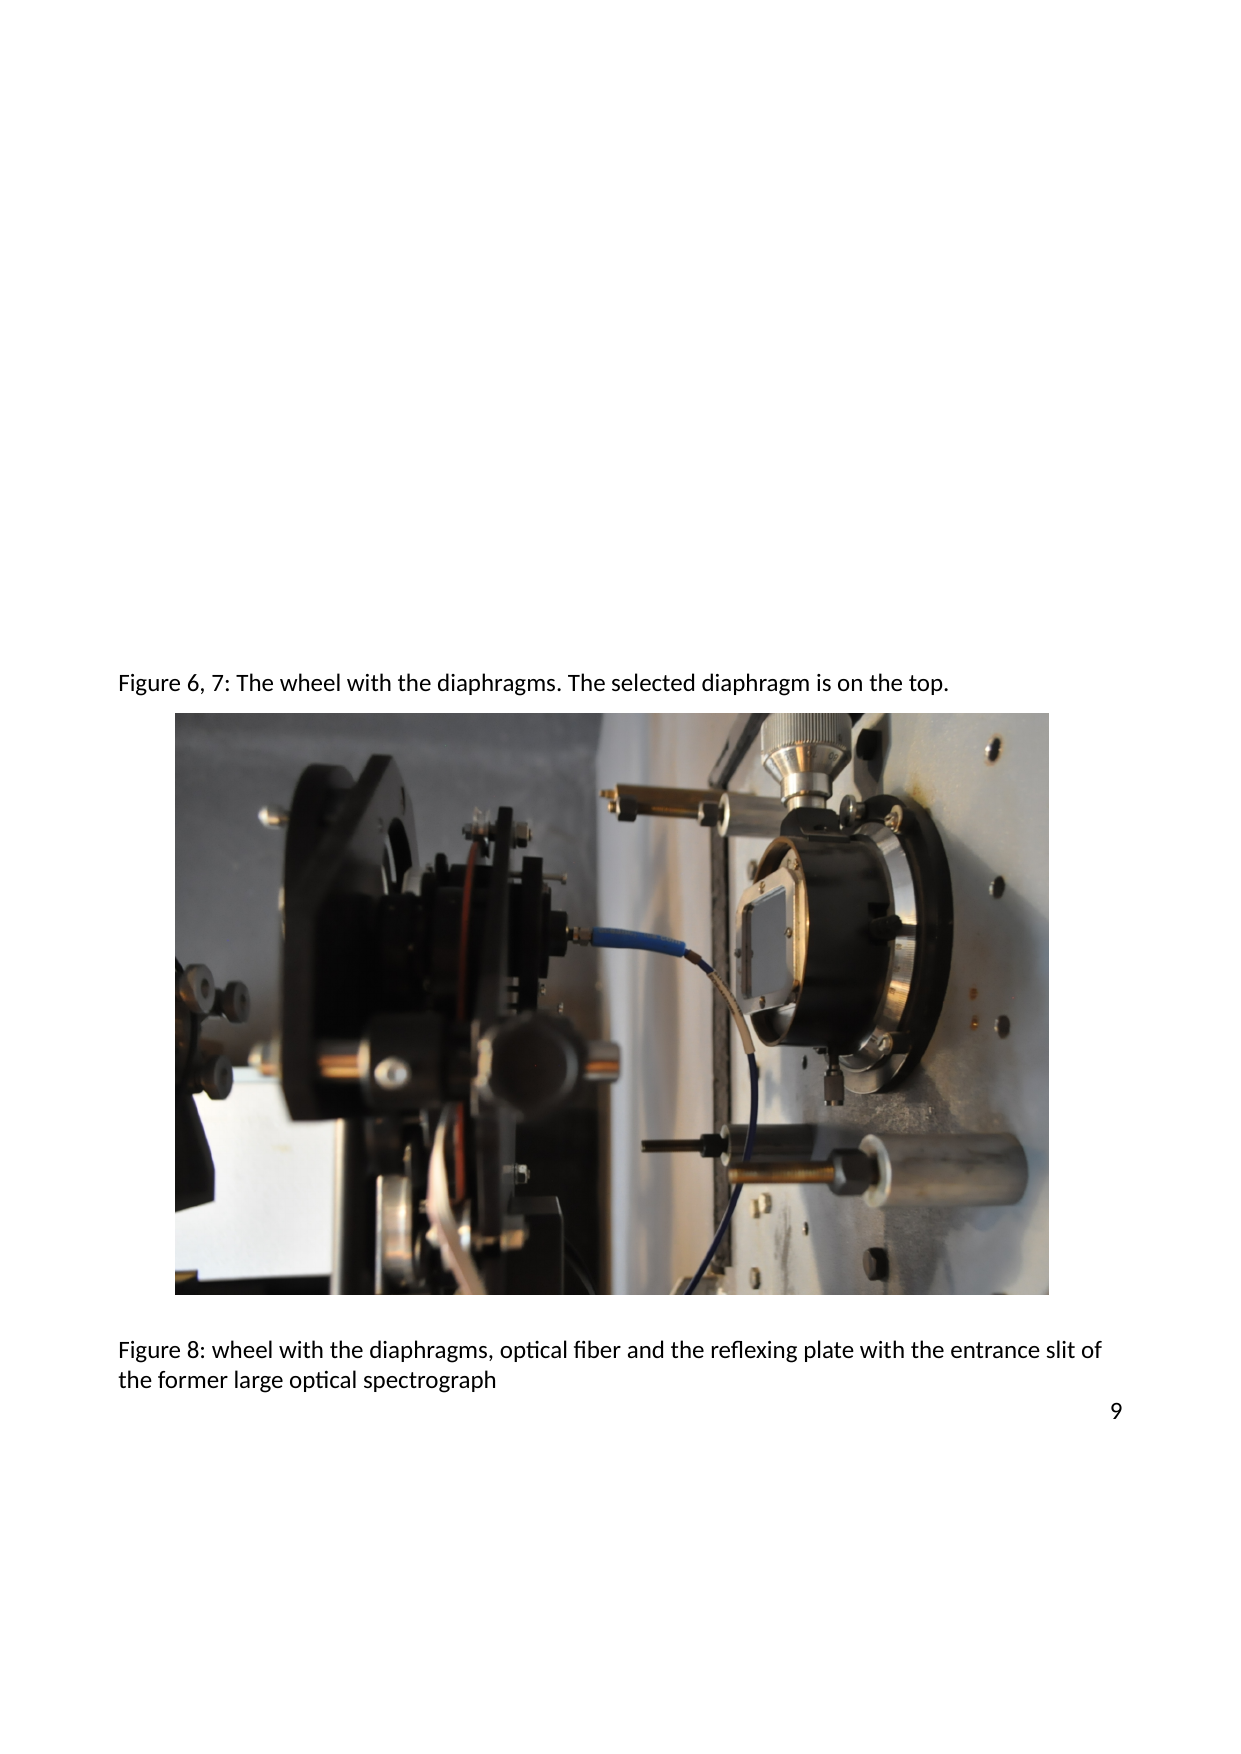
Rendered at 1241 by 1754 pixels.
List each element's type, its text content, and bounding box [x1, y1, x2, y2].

text Figure 8: wheel with the diaphragms, optical fiber and the reflexing plate with the entrance slit of the former large optical spectrograph [118, 1334, 1122, 1395]
text Figure 6, 7: The wheel with the diaphragms. The selected diaphragm is on the top. [118, 667, 1122, 698]
text 9 [118, 1395, 1122, 1426]
picture [175, 713, 1049, 1295]
